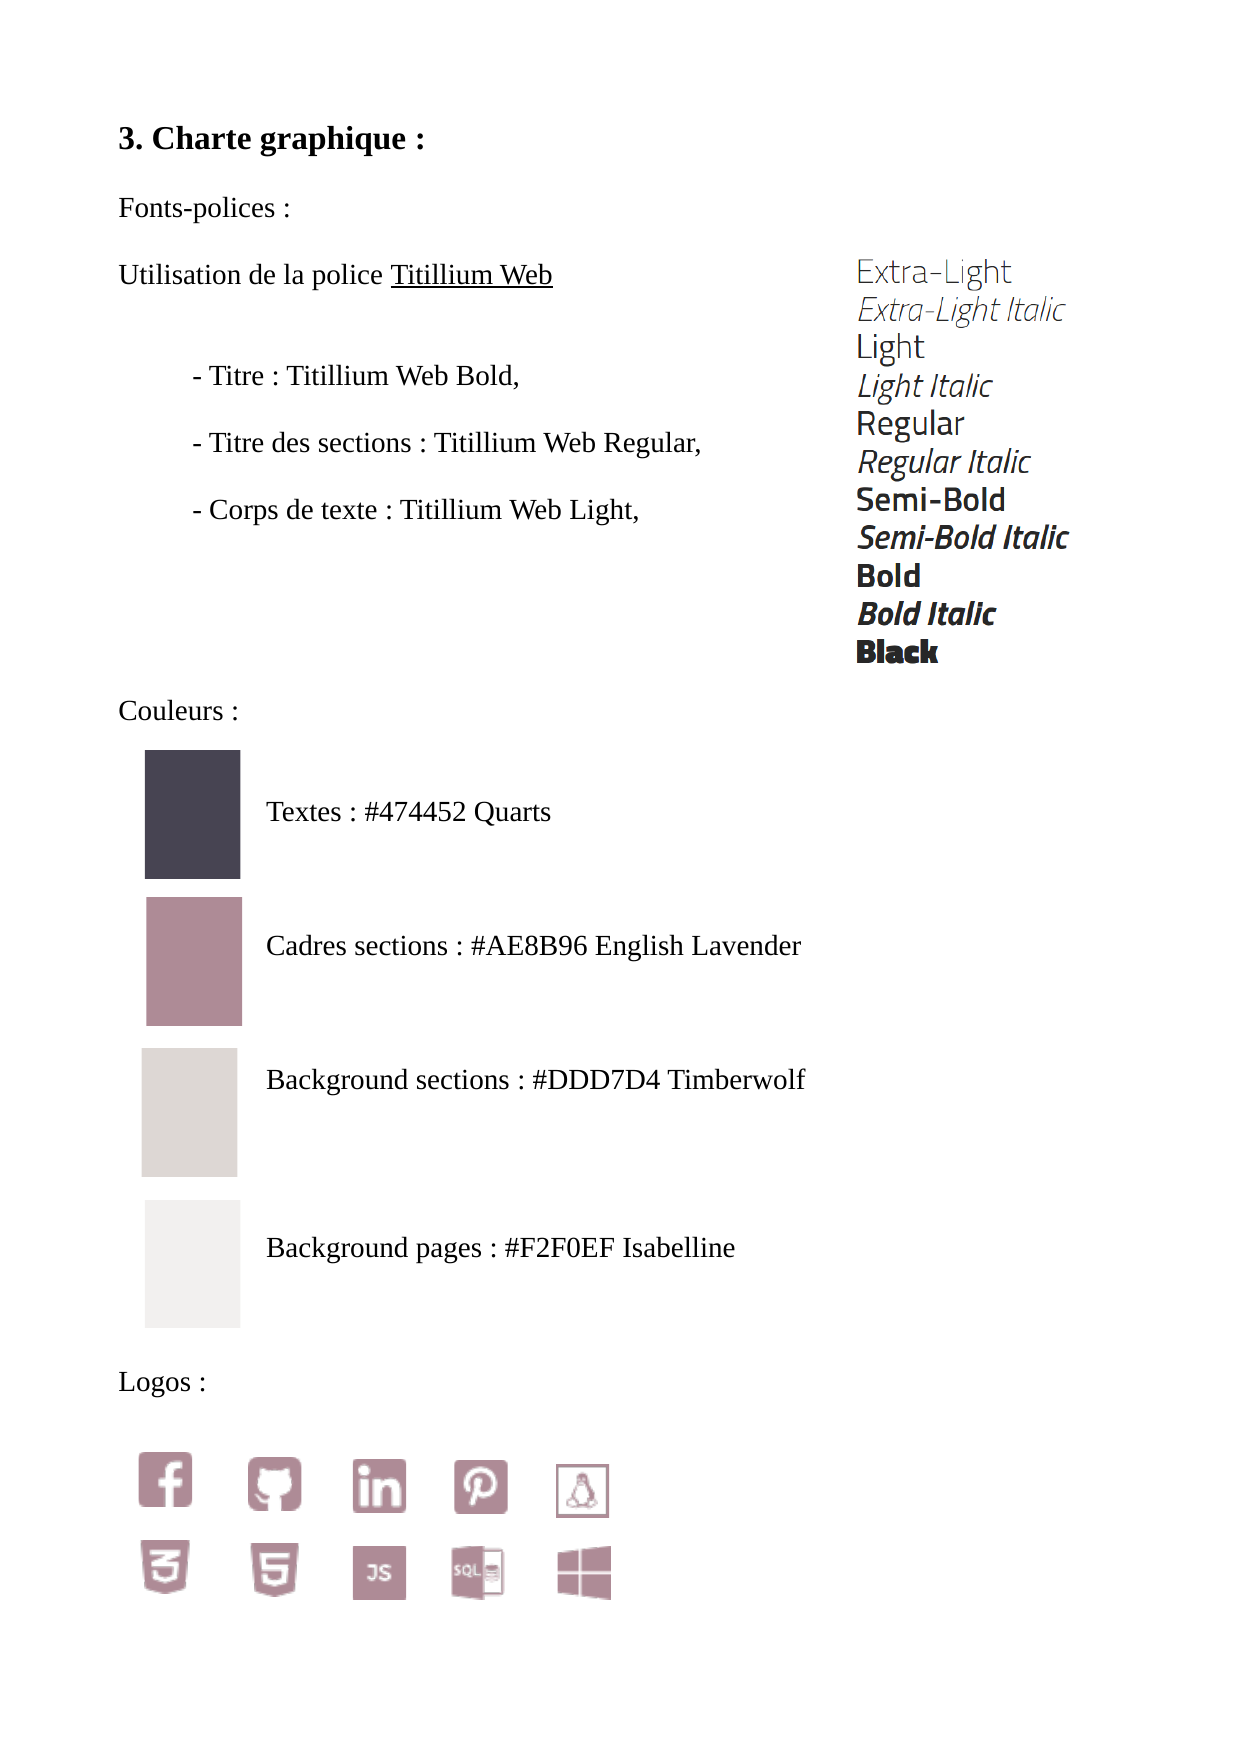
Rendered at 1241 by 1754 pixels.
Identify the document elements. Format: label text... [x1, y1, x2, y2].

text Fonts-polices : [118, 190, 1122, 223]
picture [352, 1459, 407, 1513]
picture [144, 750, 241, 879]
picture [821, 254, 1145, 675]
text [118, 928, 146, 961]
text Background sections : #DDD7D4 Timberwolf [238, 1062, 1122, 1096]
text - Titre des sections : Titillium Web Regular, [118, 425, 821, 458]
text Textes : #474452 Quarts [241, 794, 1122, 827]
picture [248, 1457, 302, 1511]
text [118, 1230, 144, 1263]
text Cadres sections : #AE8B96 English Lavender [243, 928, 1122, 961]
picture [248, 1543, 302, 1597]
picture [557, 1546, 611, 1600]
text Utilisation de la police Titillium Web [118, 257, 821, 291]
picture [556, 1464, 610, 1518]
picture [451, 1546, 505, 1600]
picture [146, 897, 243, 1026]
picture [352, 1546, 407, 1600]
picture [454, 1460, 508, 1514]
text [118, 794, 144, 827]
picture [144, 1200, 241, 1328]
picture [138, 1540, 193, 1594]
text - Corps de texte : Titillium Web Light, [118, 492, 821, 525]
text Couleurs : [118, 693, 1122, 727]
text Logos : [118, 1364, 1122, 1397]
picture [141, 1048, 238, 1177]
text 3. Charte graphique : [118, 118, 1122, 156]
text Background pages : #F2F0EF Isabelline [241, 1230, 1122, 1263]
text - Titre : Titillium Web Bold, [118, 358, 821, 391]
picture [138, 1452, 193, 1507]
